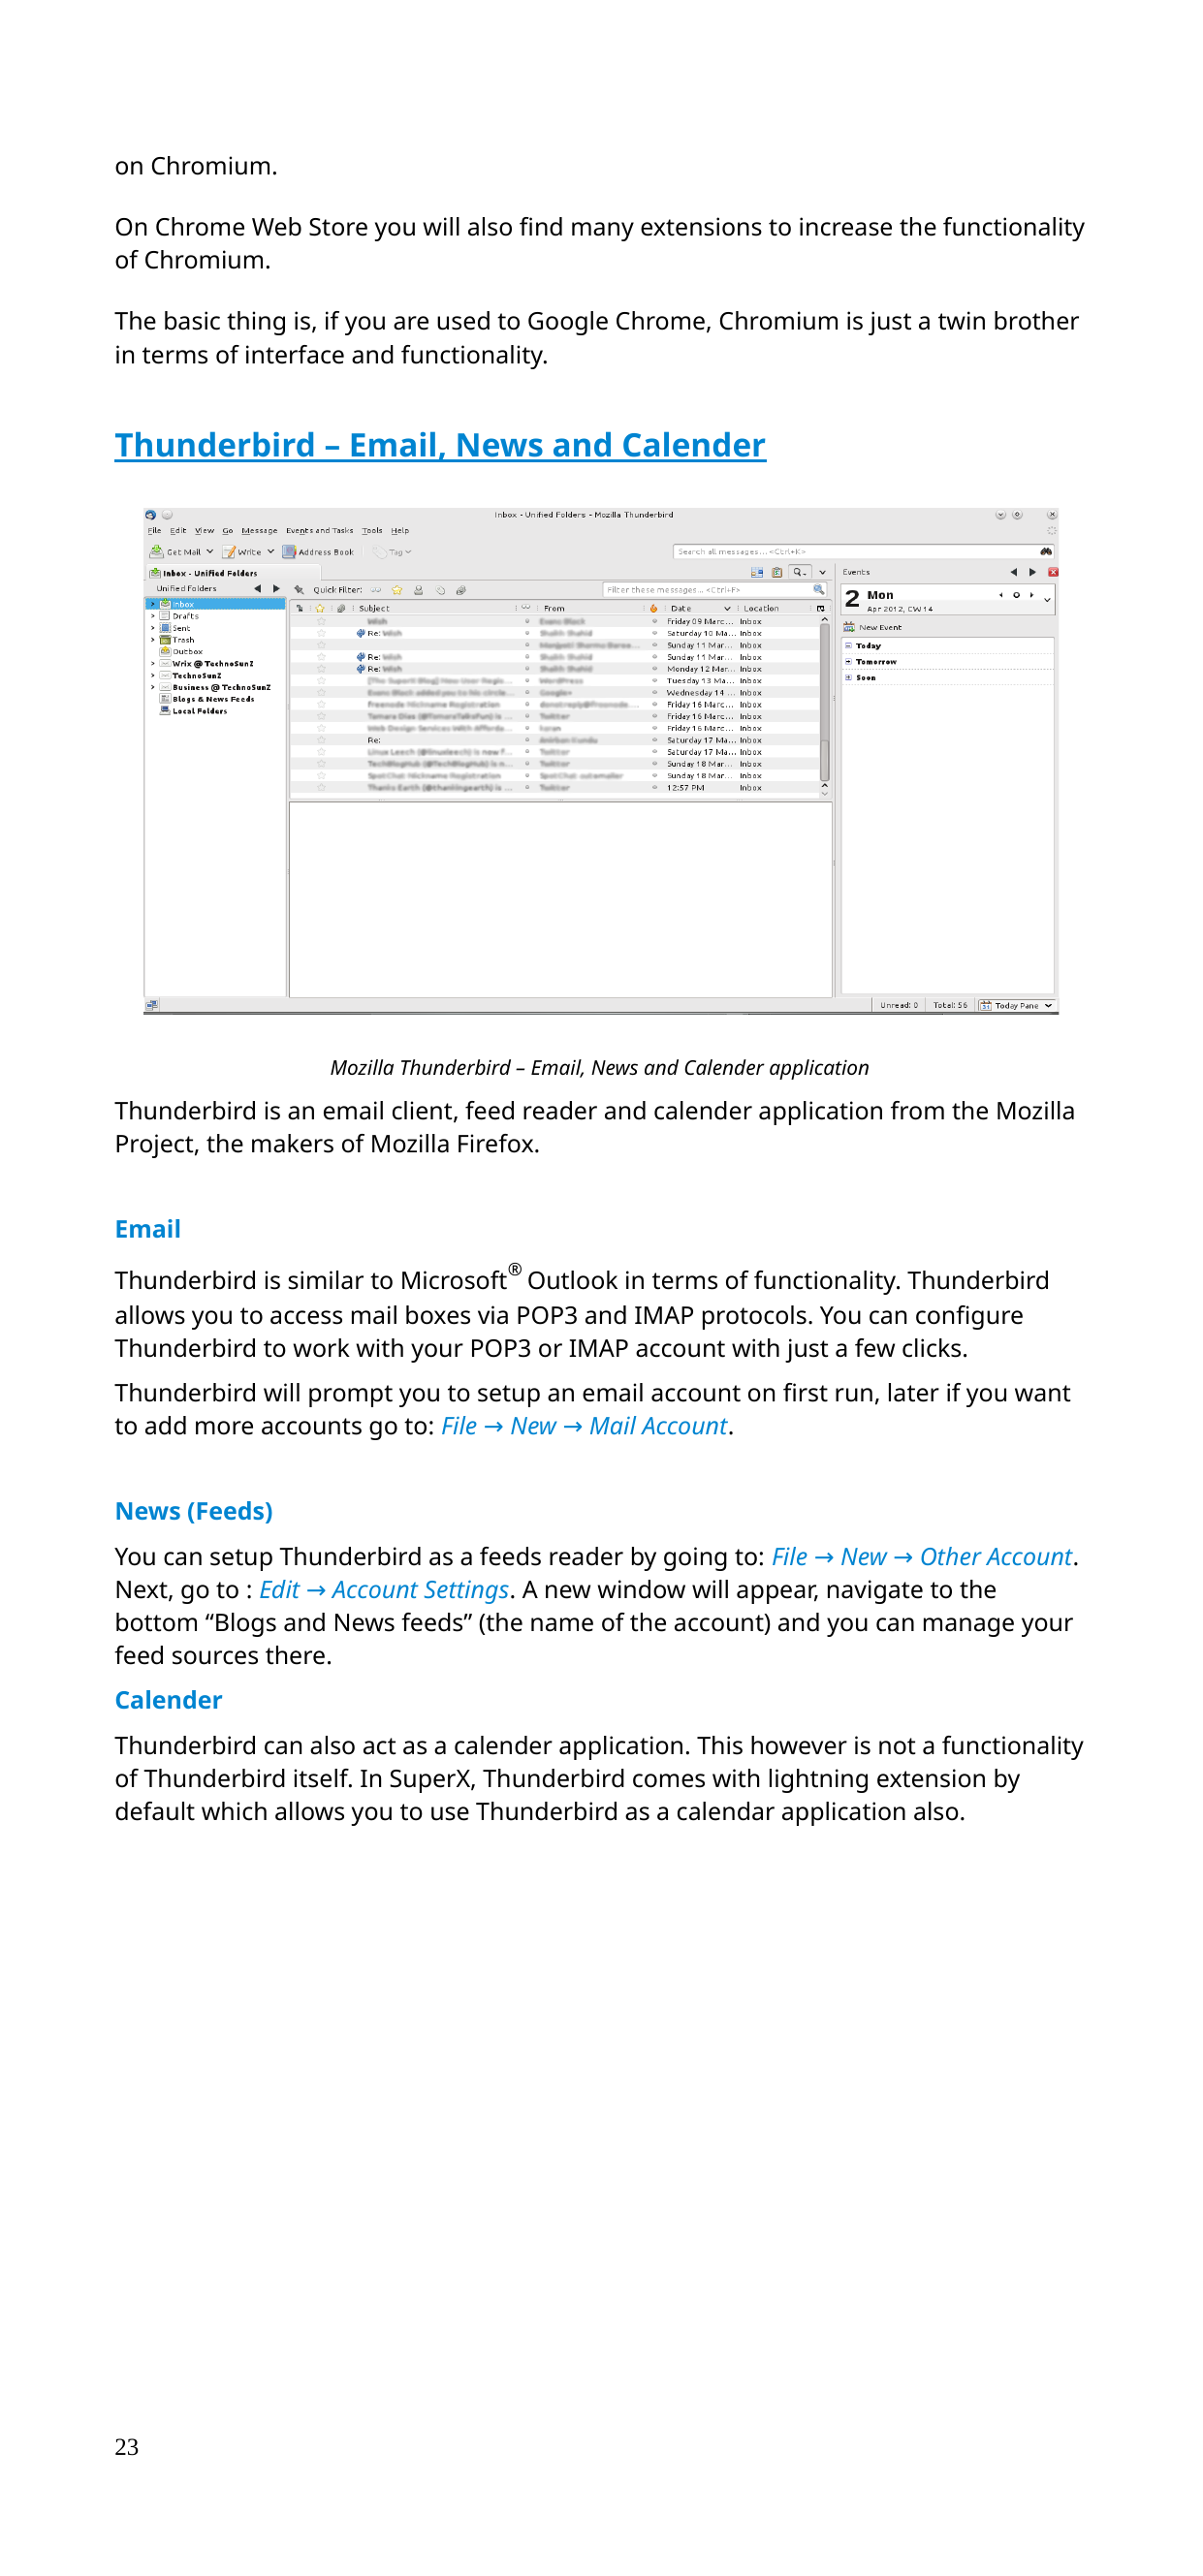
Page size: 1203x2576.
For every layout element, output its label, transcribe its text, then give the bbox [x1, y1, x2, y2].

text Thunderbird will prompt you to setup an email account on first run, later if you want to add more accounts go to: File → New → Mail Account. [114, 1376, 1088, 1442]
picture [143, 508, 1060, 1015]
text Calender [114, 1683, 1088, 1716]
text Mozilla Thunderbird – Email, News and Calender application [114, 1053, 1088, 1082]
text Thunderbird is an email client, feed reader and calender application from the Mozilla Project, the makers of Mozilla Firefox. [114, 1093, 1088, 1159]
text Thunderbird can also act as a calender application. This however is not a functionality of Thunderbird itself. In SuperX, Thunderbird comes with lightning extension by default which allows you to use Thunderbird as a calendar application also. [114, 1729, 1088, 1828]
text On Chrome Web Store you will also find many extensions to increase the functionality of Chromium. [114, 210, 1088, 276]
text Thunderbird is similar to Microsoft® Outlook in terms of functionality. Thunderbird allows you to access mail boxes via POP3 and IMAP protocols. You can configure Thunderbird to work with your POP3 or IMAP account with just a few clicks. [114, 1257, 1088, 1364]
text on Chromium. [114, 148, 1088, 182]
text Email [114, 1211, 1088, 1244]
text Thunderbird – Email, News and Calender [114, 423, 1088, 466]
text News (Feeds) [114, 1494, 1088, 1527]
text You can setup Thunderbird as a feeds reader by going to: File → New → Other Account. Next, go to : Edit → Account Settings. A new window will appear, navigate to the bottom “Blogs and News feeds” (the name of the account) and you can manage your feed sources there. [114, 1539, 1088, 1672]
text The basic thing is, if you are used to Google Chrome, Chromium is just a twin brother in terms of interface and functionality. [114, 304, 1088, 370]
